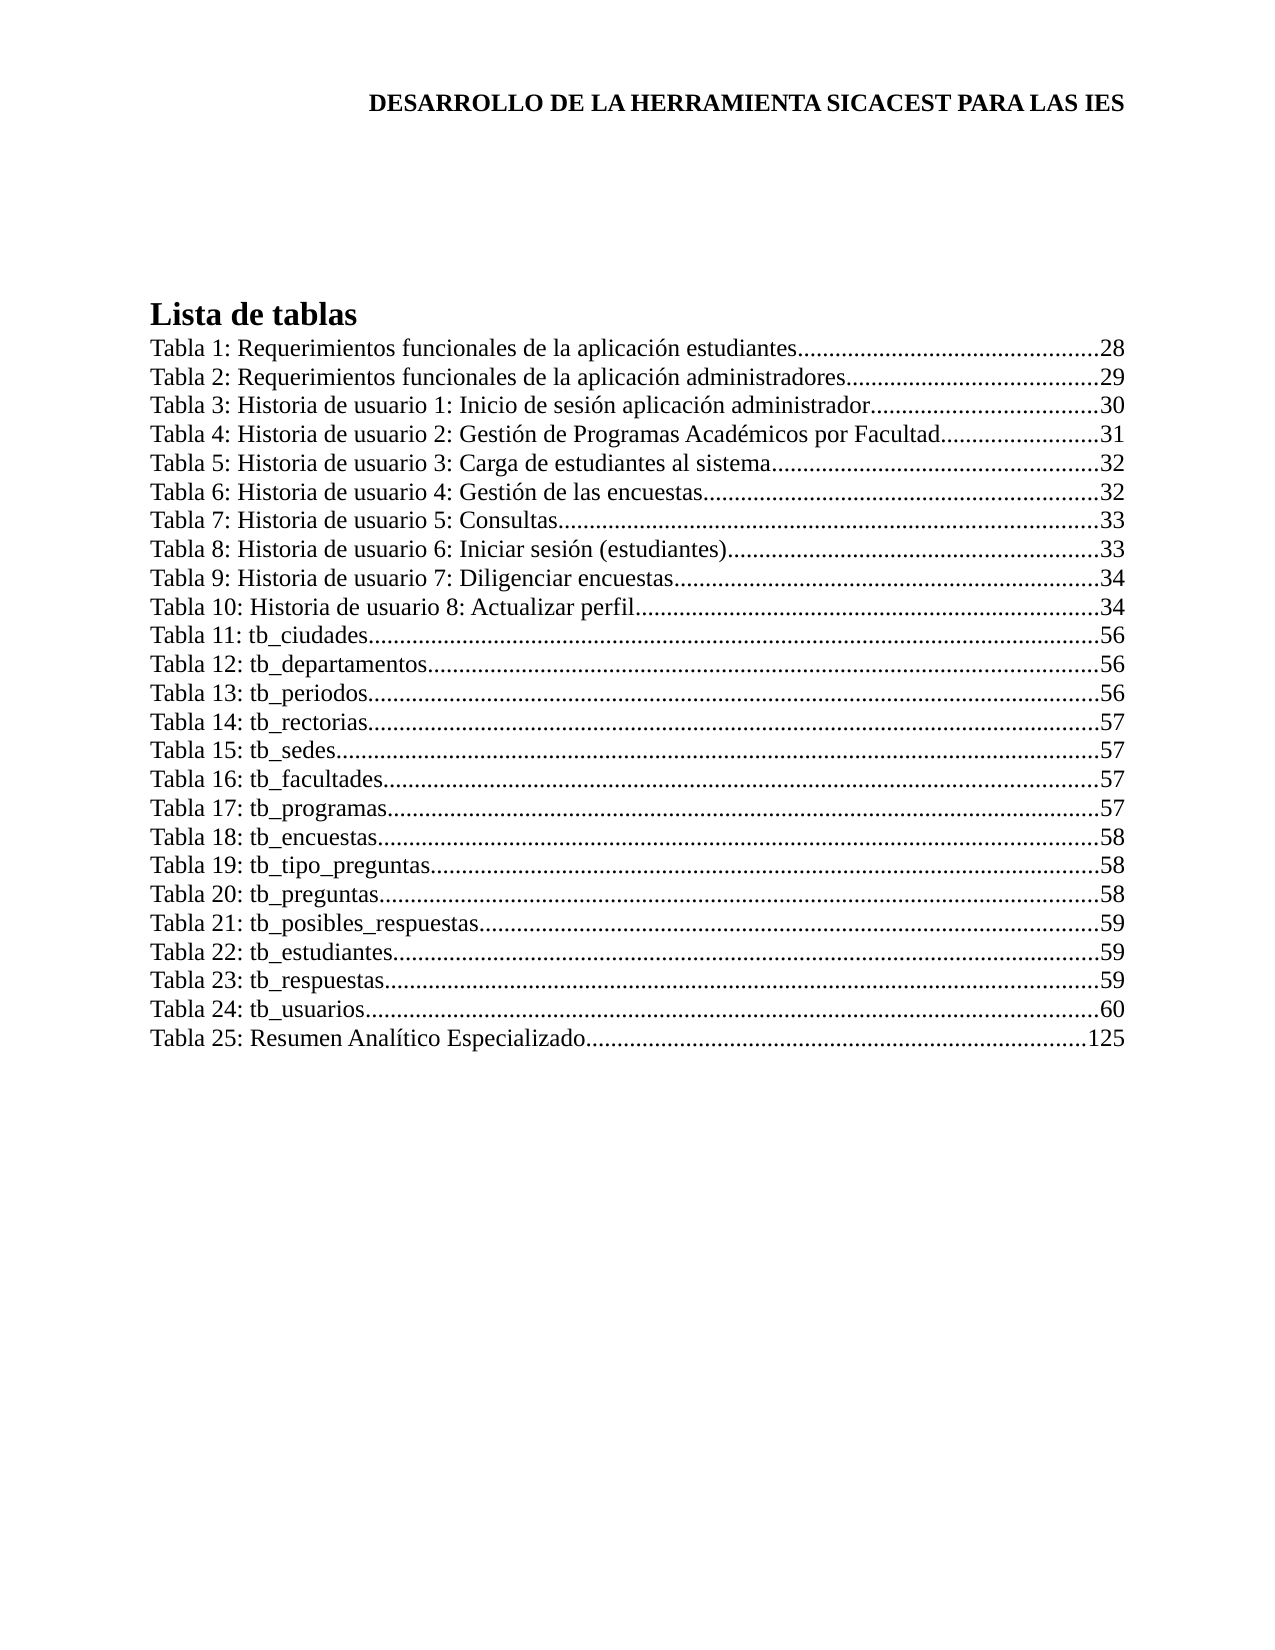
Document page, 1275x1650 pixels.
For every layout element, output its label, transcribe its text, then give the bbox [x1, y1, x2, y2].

text Tabla 12: tb_departamentos 56 [150, 649, 1125, 678]
text Tabla 8: Historia de usuario 6: Iniciar sesión (estudiantes) 33 [150, 534, 1125, 563]
text Tabla 5: Historia de usuario 3: Carga de estudiantes al sistema 32 [150, 448, 1125, 477]
text Tabla 18: tb_encuestas 58 [150, 822, 1125, 850]
text Tabla 11: tb_ciudades 56 [150, 620, 1125, 649]
text Tabla 4: Historia de usuario 2: Gestión de Programas Académicos por Facultad 31 [150, 419, 1125, 448]
text Tabla 20: tb_preguntas 58 [150, 879, 1125, 908]
text Tabla 14: tb_rectorias 57 [150, 707, 1125, 735]
text Tabla 7: Historia de usuario 5: Consultas 33 [150, 505, 1125, 534]
text Tabla 22: tb_estudiantes 59 [150, 937, 1125, 965]
text Tabla 24: tb_usuarios 60 [150, 994, 1125, 1023]
text Tabla 21: tb_posibles_respuestas 59 [150, 908, 1125, 937]
text Tabla 25: Resumen Analítico Especializado 125 [150, 1023, 1125, 1052]
text Tabla 3: Historia de usuario 1: Inicio de sesión aplicación administrador 30 [150, 390, 1125, 419]
subtitle Lista de tablas [150, 294, 1125, 333]
text Tabla 23: tb_respuestas 59 [150, 965, 1125, 994]
text Tabla 16: tb_facultades 57 [150, 764, 1125, 793]
text Tabla 2: Requerimientos funcionales de la aplicación administradores 29 [150, 362, 1125, 390]
text Tabla 19: tb_tipo_preguntas 58 [150, 850, 1125, 879]
text Tabla 10: Historia de usuario 8: Actualizar perfil 34 [150, 592, 1125, 620]
text Tabla 6: Historia de usuario 4: Gestión de las encuestas 32 [150, 477, 1125, 505]
text Tabla 17: tb_programas 57 [150, 793, 1125, 822]
text Tabla 9: Historia de usuario 7: Diligenciar encuestas 34 [150, 563, 1125, 592]
text Tabla 13: tb_periodos 56 [150, 678, 1125, 707]
text Tabla 1: Requerimientos funcionales de la aplicación estudiantes 28 [150, 333, 1125, 362]
text Tabla 15: tb_sedes 57 [150, 735, 1125, 764]
